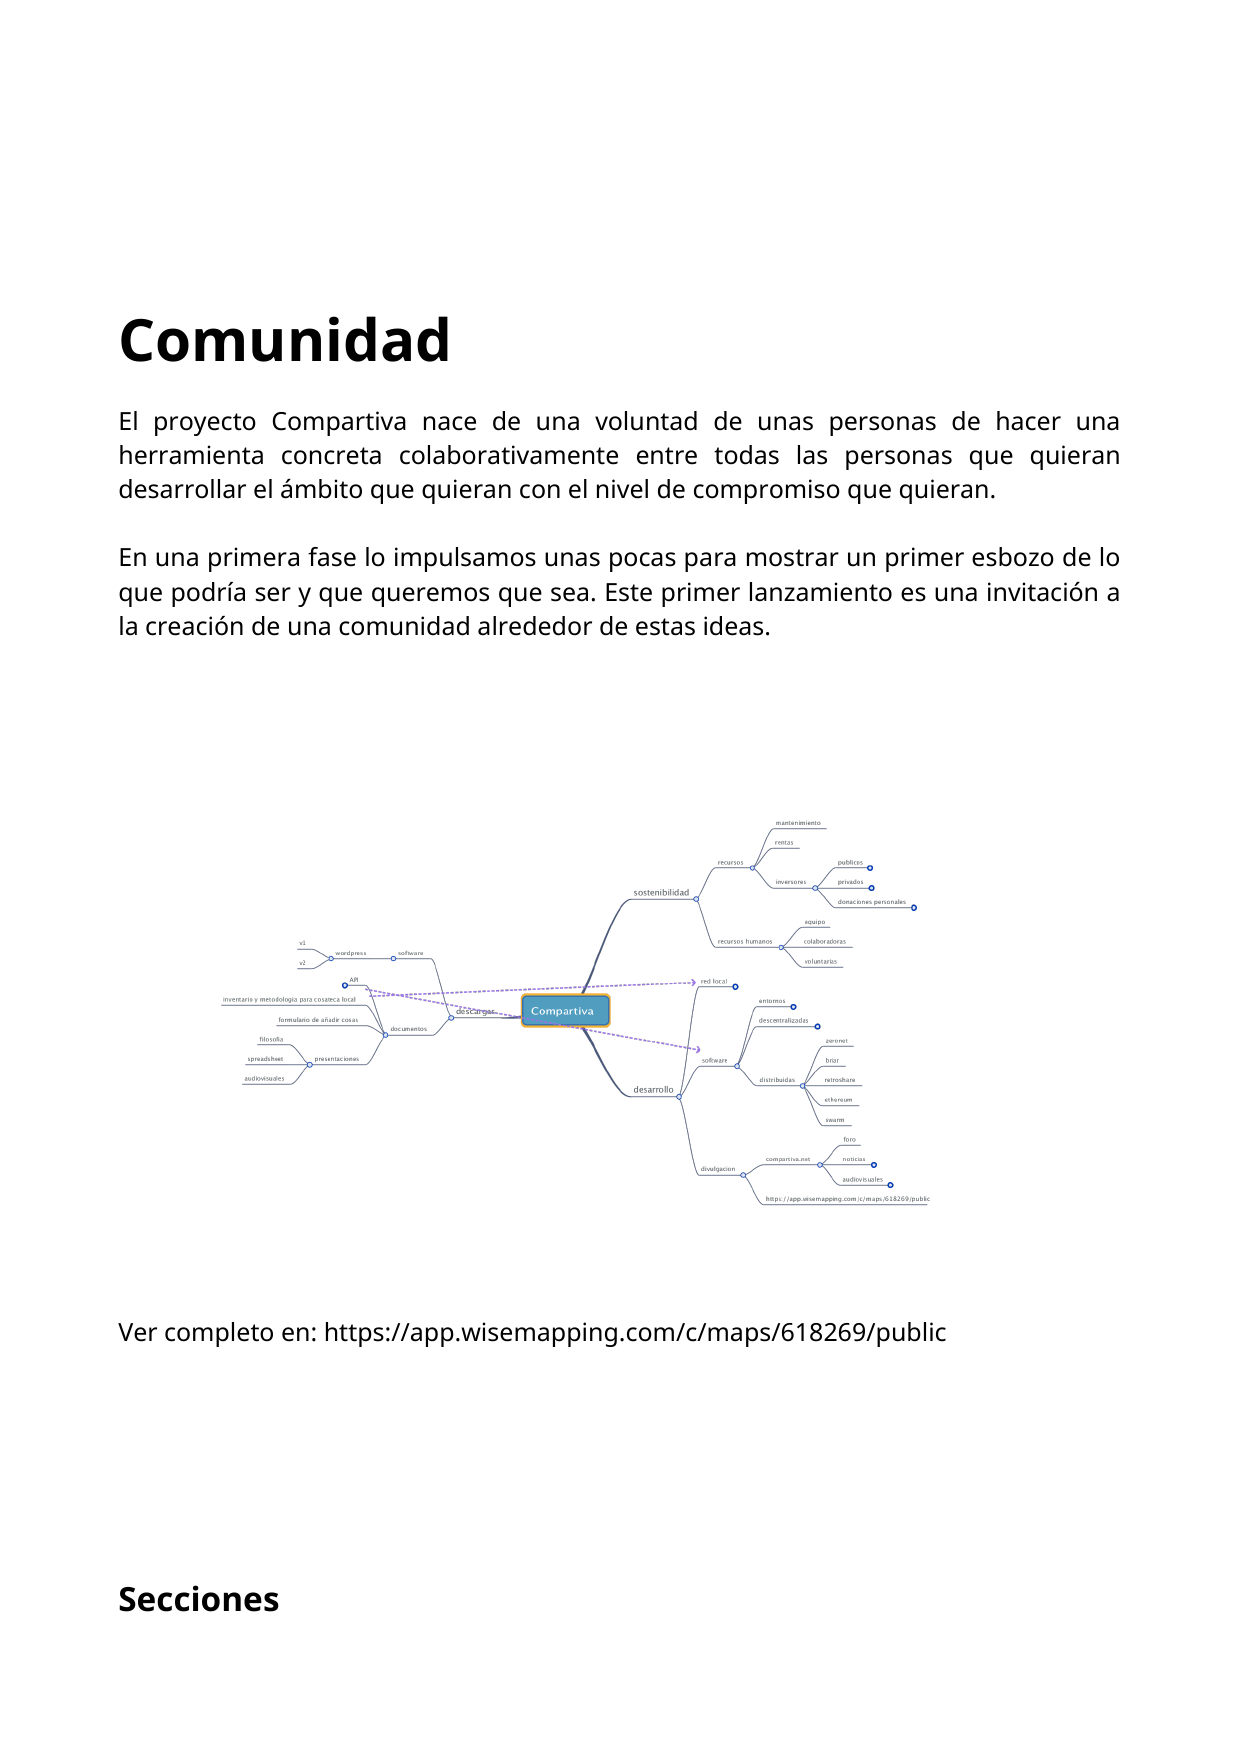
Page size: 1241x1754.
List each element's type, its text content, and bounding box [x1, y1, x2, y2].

text Ver completo en: https://app.wisemapping.com/c/maps/618269/public [118, 1314, 1122, 1348]
text En una primera fase lo impulsamos unas pocas para mostrar un primer esbozo de lo que podría ser y que queremos que sea. Este primer lanzamiento es una invitación a la creación de una comunidad alrededor de estas ideas. [118, 540, 1122, 642]
text Secciones [118, 1575, 1122, 1621]
text El proyecto Compartiva nace de una voluntad de unas personas de hacer una herramienta concreta colaborativamente entre todas las personas que quieran desarrollar el ámbito que quieran con el nivel de compromiso que quieran. [118, 404, 1122, 506]
picture [118, 778, 1123, 1247]
text Comunidad [118, 299, 1122, 379]
